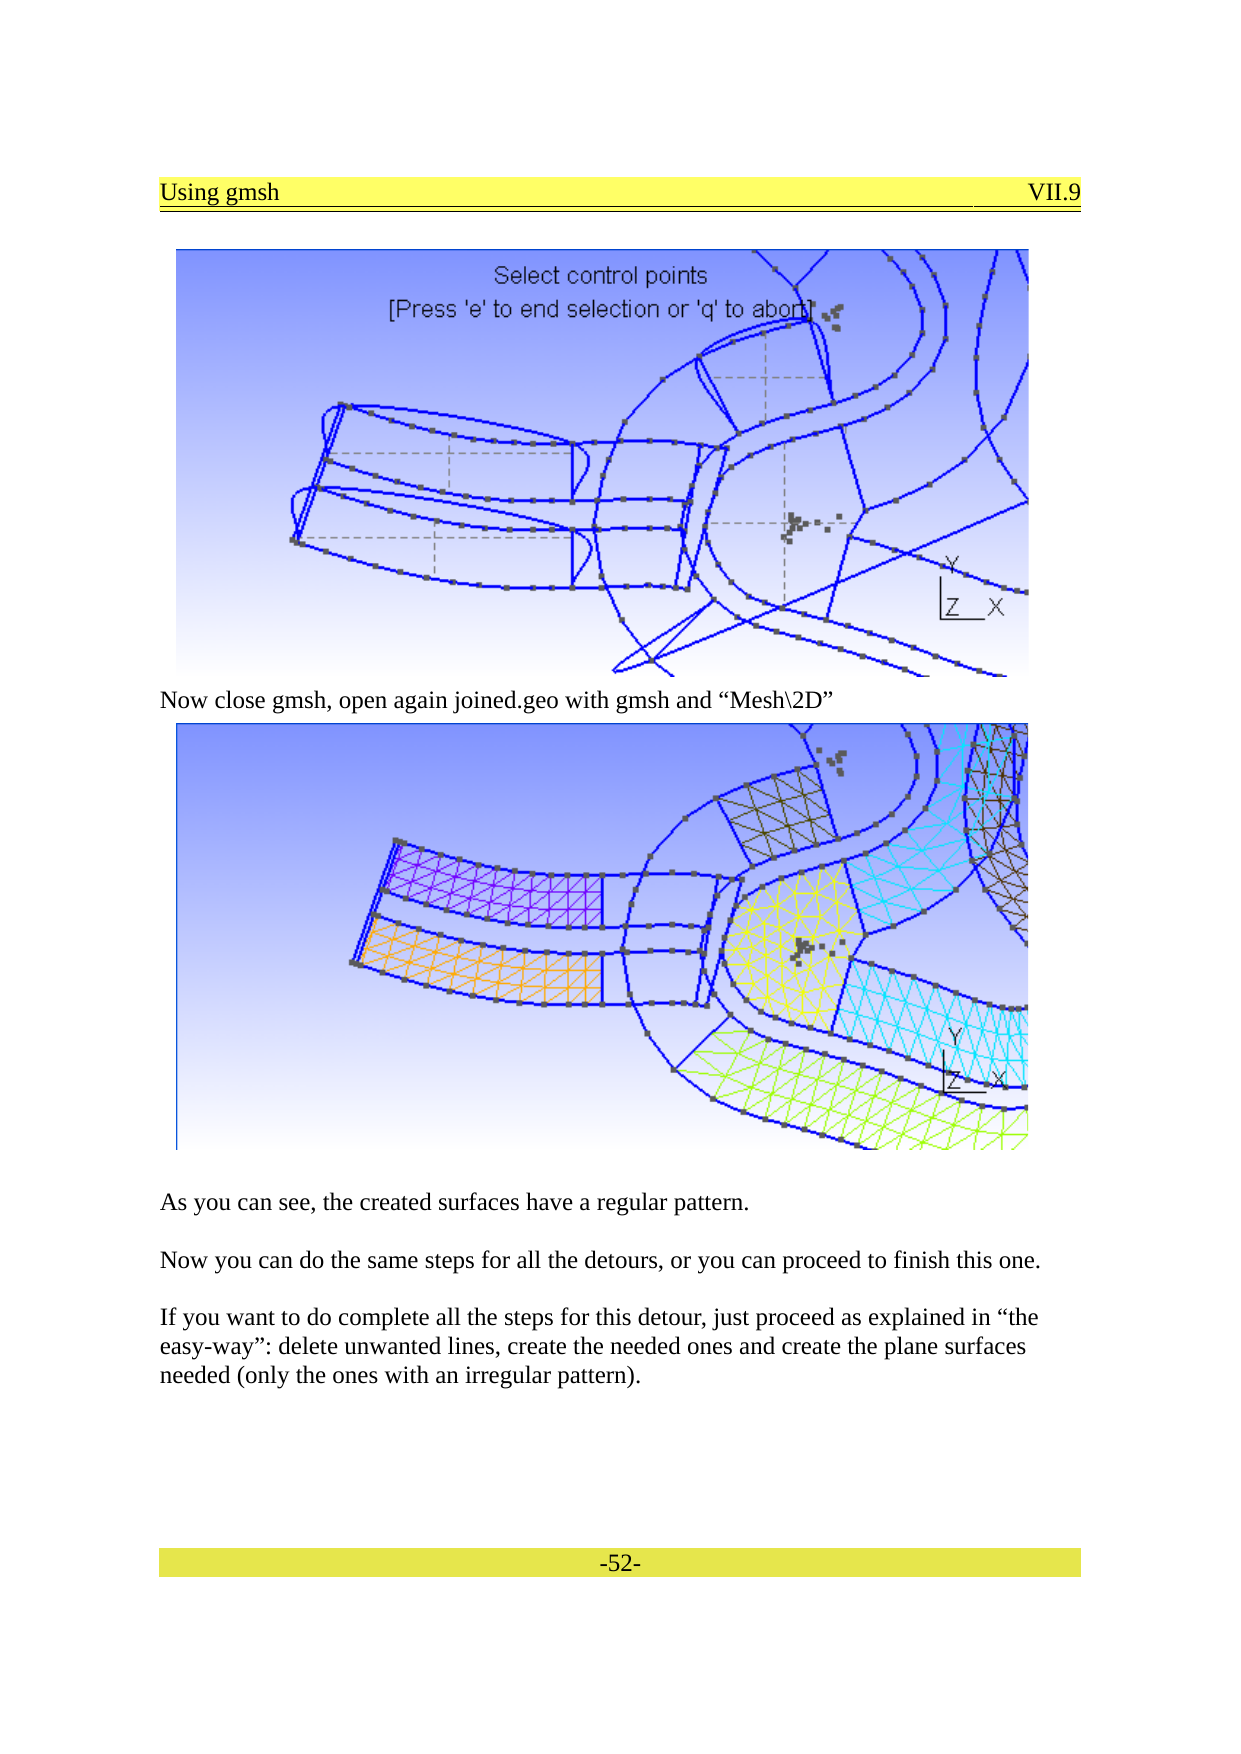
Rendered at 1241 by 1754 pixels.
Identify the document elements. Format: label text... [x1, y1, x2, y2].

text As you can see, the created surfaces have a regular pattern. [159, 1187, 1081, 1216]
picture [176, 723, 1029, 1150]
text Now you can do the same steps for all the detours, or you can proceed to finish this one. [159, 1245, 1081, 1273]
text If you want to do complete all the steps for this detour, just proceed as explained in “the easy-way”: delete unwanted lines, create the needed ones and create the plane surfaces needed (only the ones with an irregular pattern). [159, 1302, 1081, 1388]
text Now close gmsh, open again joined.geo with gmsh and “Mesh\2D” [159, 686, 1081, 714]
picture [176, 249, 1029, 677]
